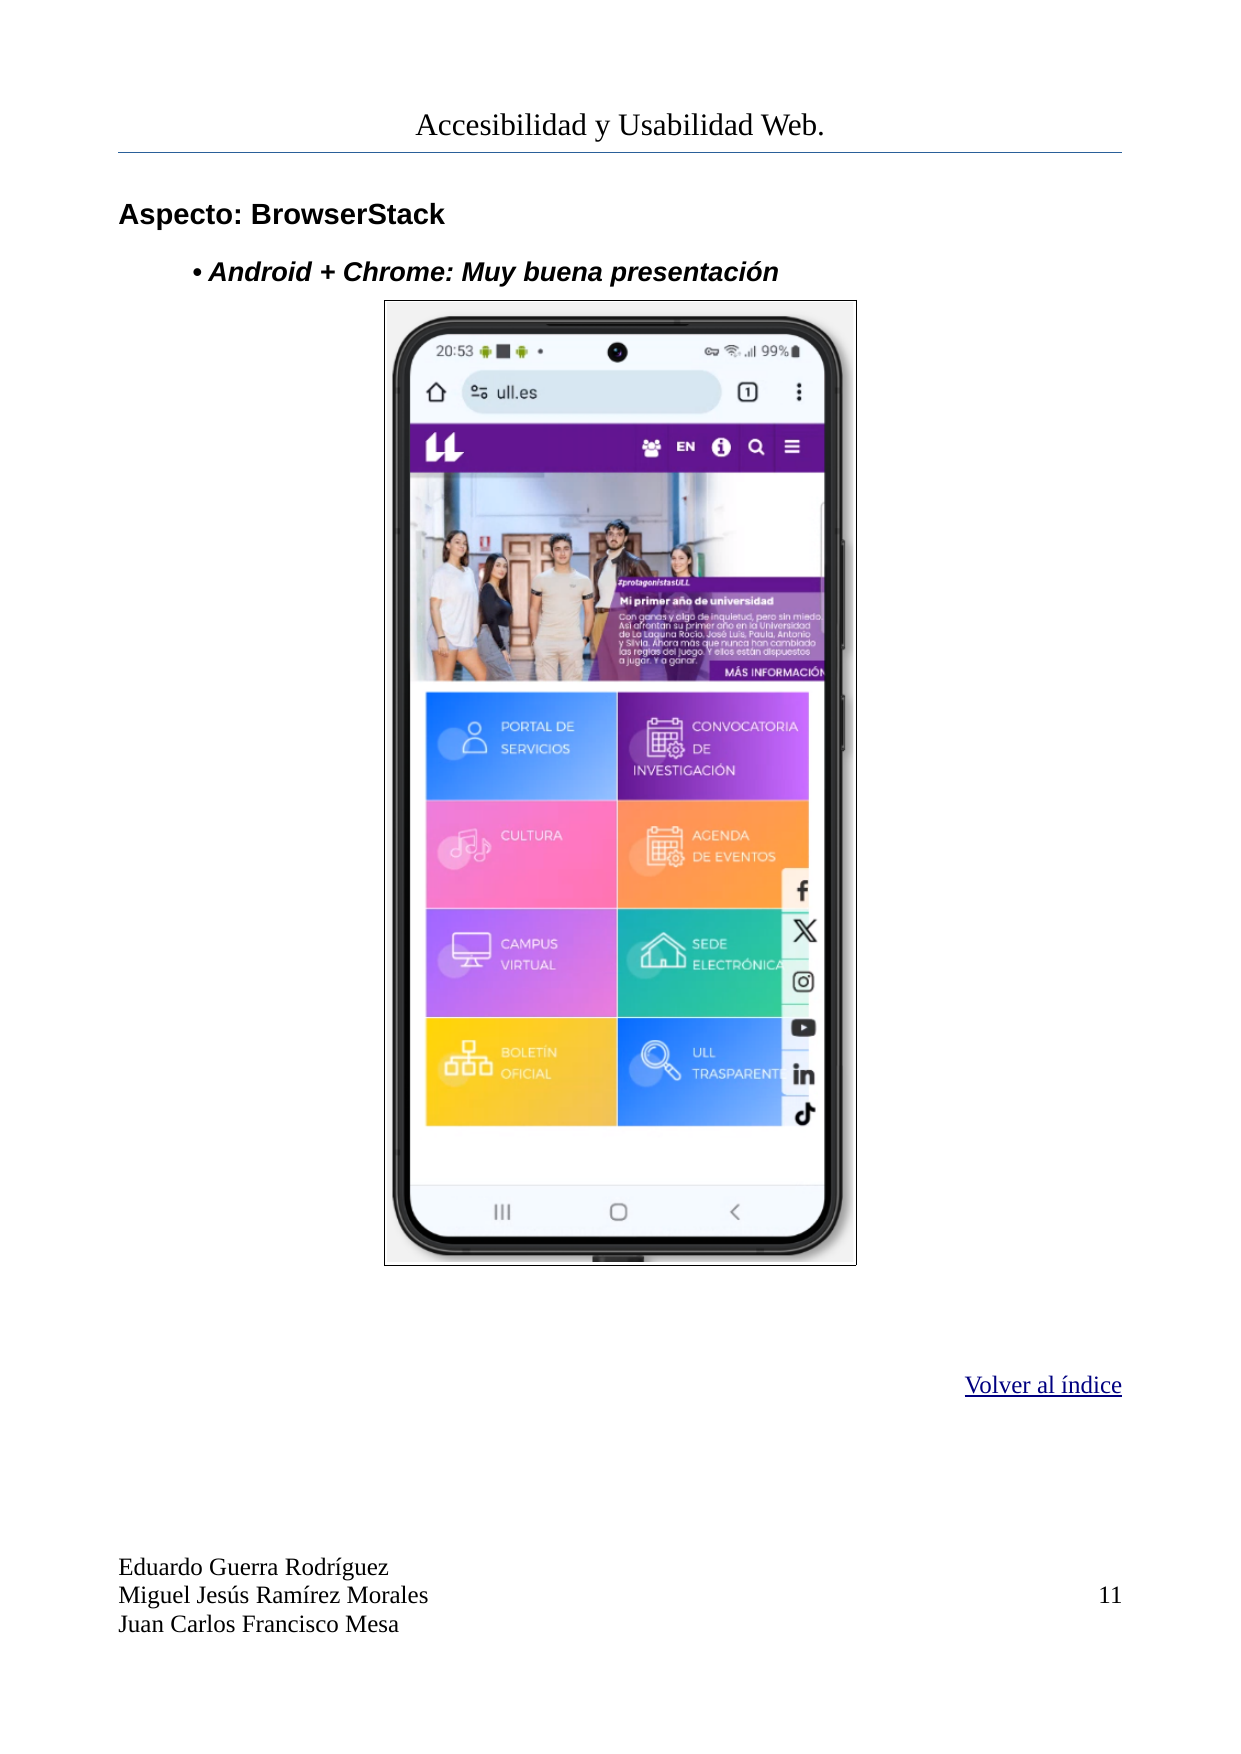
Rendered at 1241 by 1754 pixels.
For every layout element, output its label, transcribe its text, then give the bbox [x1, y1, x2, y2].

subtitle • Android + Chrome: Muy buena presentación [118, 256, 1122, 287]
subtitle Aspecto: BrowserStack [118, 197, 1122, 231]
picture [387, 302, 854, 1262]
text Volver al índice [118, 1370, 1122, 1399]
